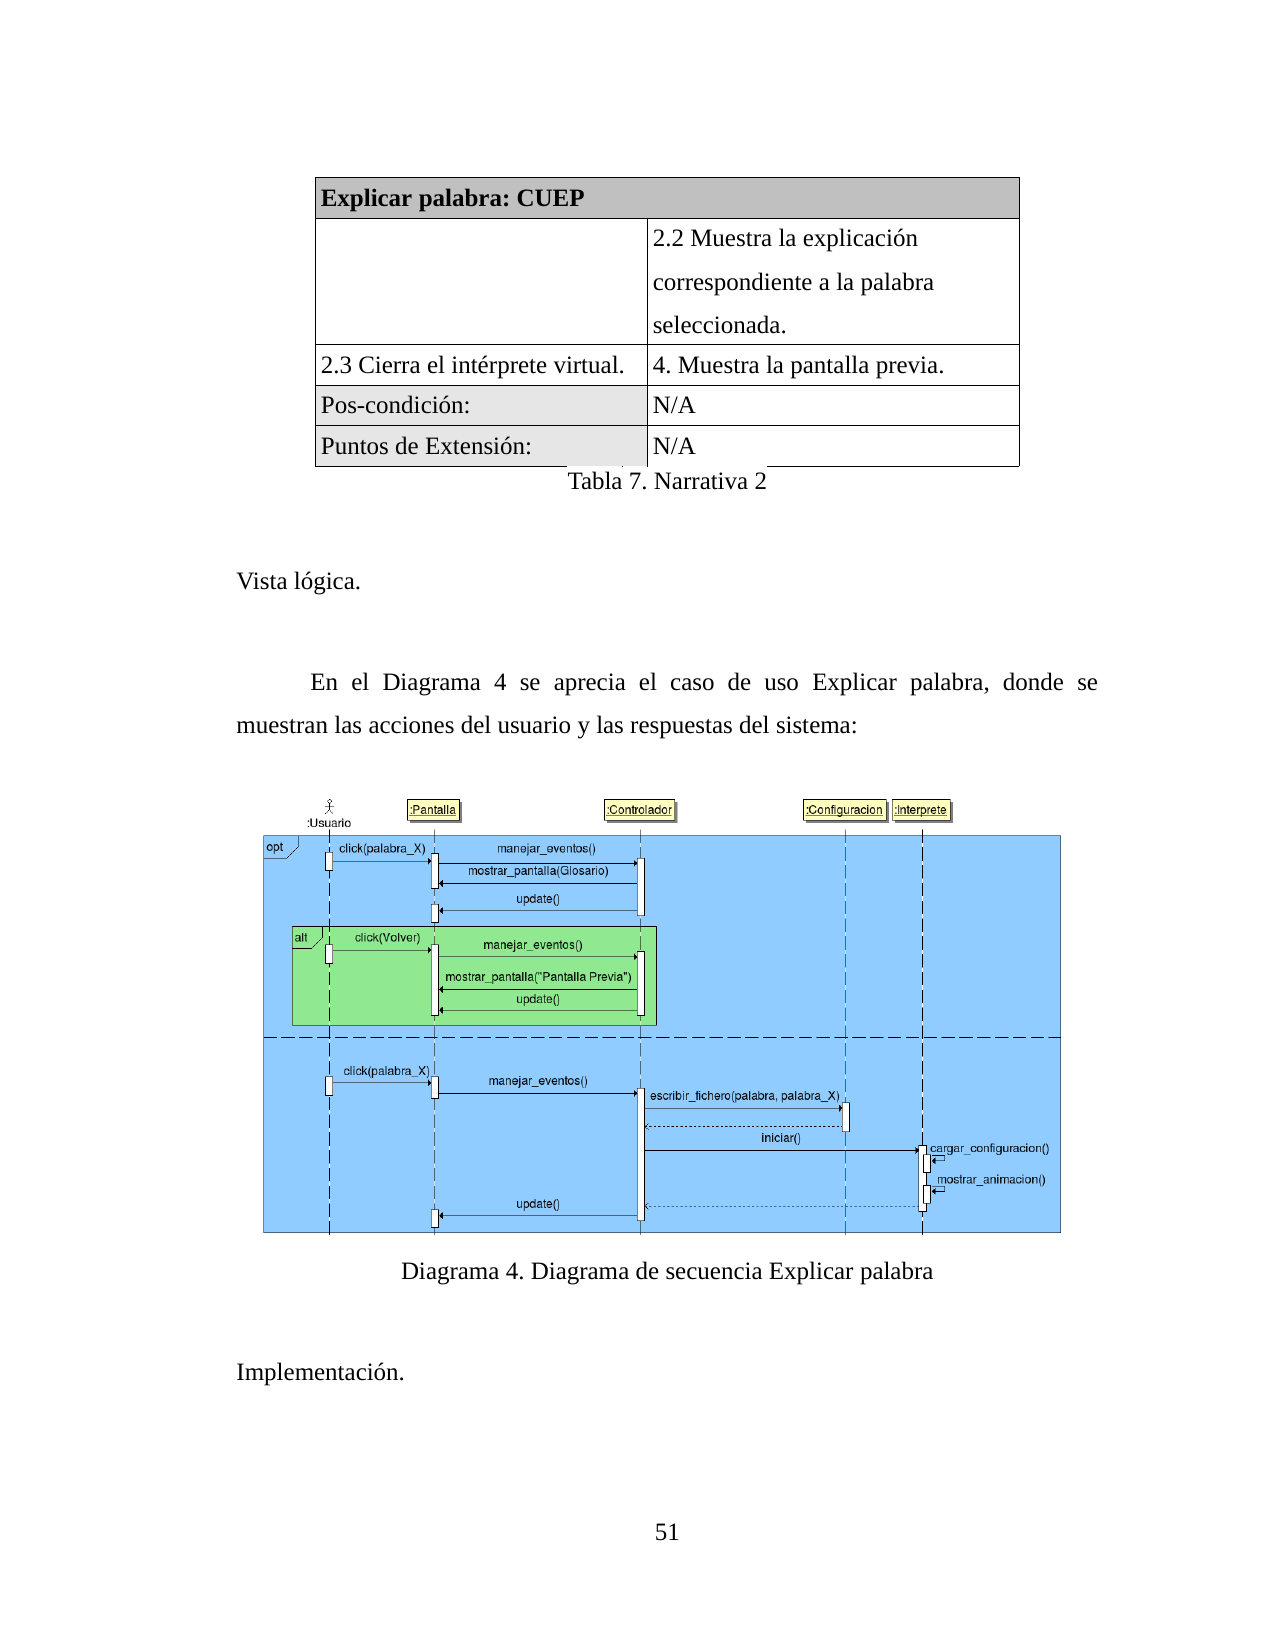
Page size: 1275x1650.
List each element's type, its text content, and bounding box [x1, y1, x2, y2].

table_cell [316, 259, 647, 298]
table_header Explicar palabra: CUEP [316, 178, 1019, 218]
table_cell Puntos de Extensión: [316, 507, 647, 546]
table_cell [316, 300, 647, 425]
text Implementación. [236, 1438, 1098, 1467]
table_cell N/A [648, 467, 1019, 506]
text Tabla 7. Narrativa 2 [236, 547, 1098, 575]
table_cell 2.3 Cierra el intérprete virtual. [316, 426, 647, 466]
picture [246, 876, 1069, 1321]
table_cell 2.1 Invoca el intérprete virtual. [648, 259, 1019, 298]
table_cell Sistema [648, 219, 1019, 258]
text Vista lógica. [236, 647, 1098, 676]
table_cell N/A [648, 507, 1019, 546]
table_cell 2.2 Muestra la explicación correspondiente a la palabra seleccionada. [648, 300, 1019, 425]
table_cell 4. Muestra la pantalla previa. [648, 426, 1019, 466]
text En el Diagrama 4 se aprecia el caso de uso Explicar palabra, donde se muestran las acciones del usuario y las respuestas del sistema: [236, 748, 1098, 820]
text Diagrama 4. Diagrama de secuencia Explicar palabra [236, 1280, 1098, 1366]
table_cell Pos-condición: [316, 467, 647, 506]
table_cell Actor [316, 219, 647, 258]
